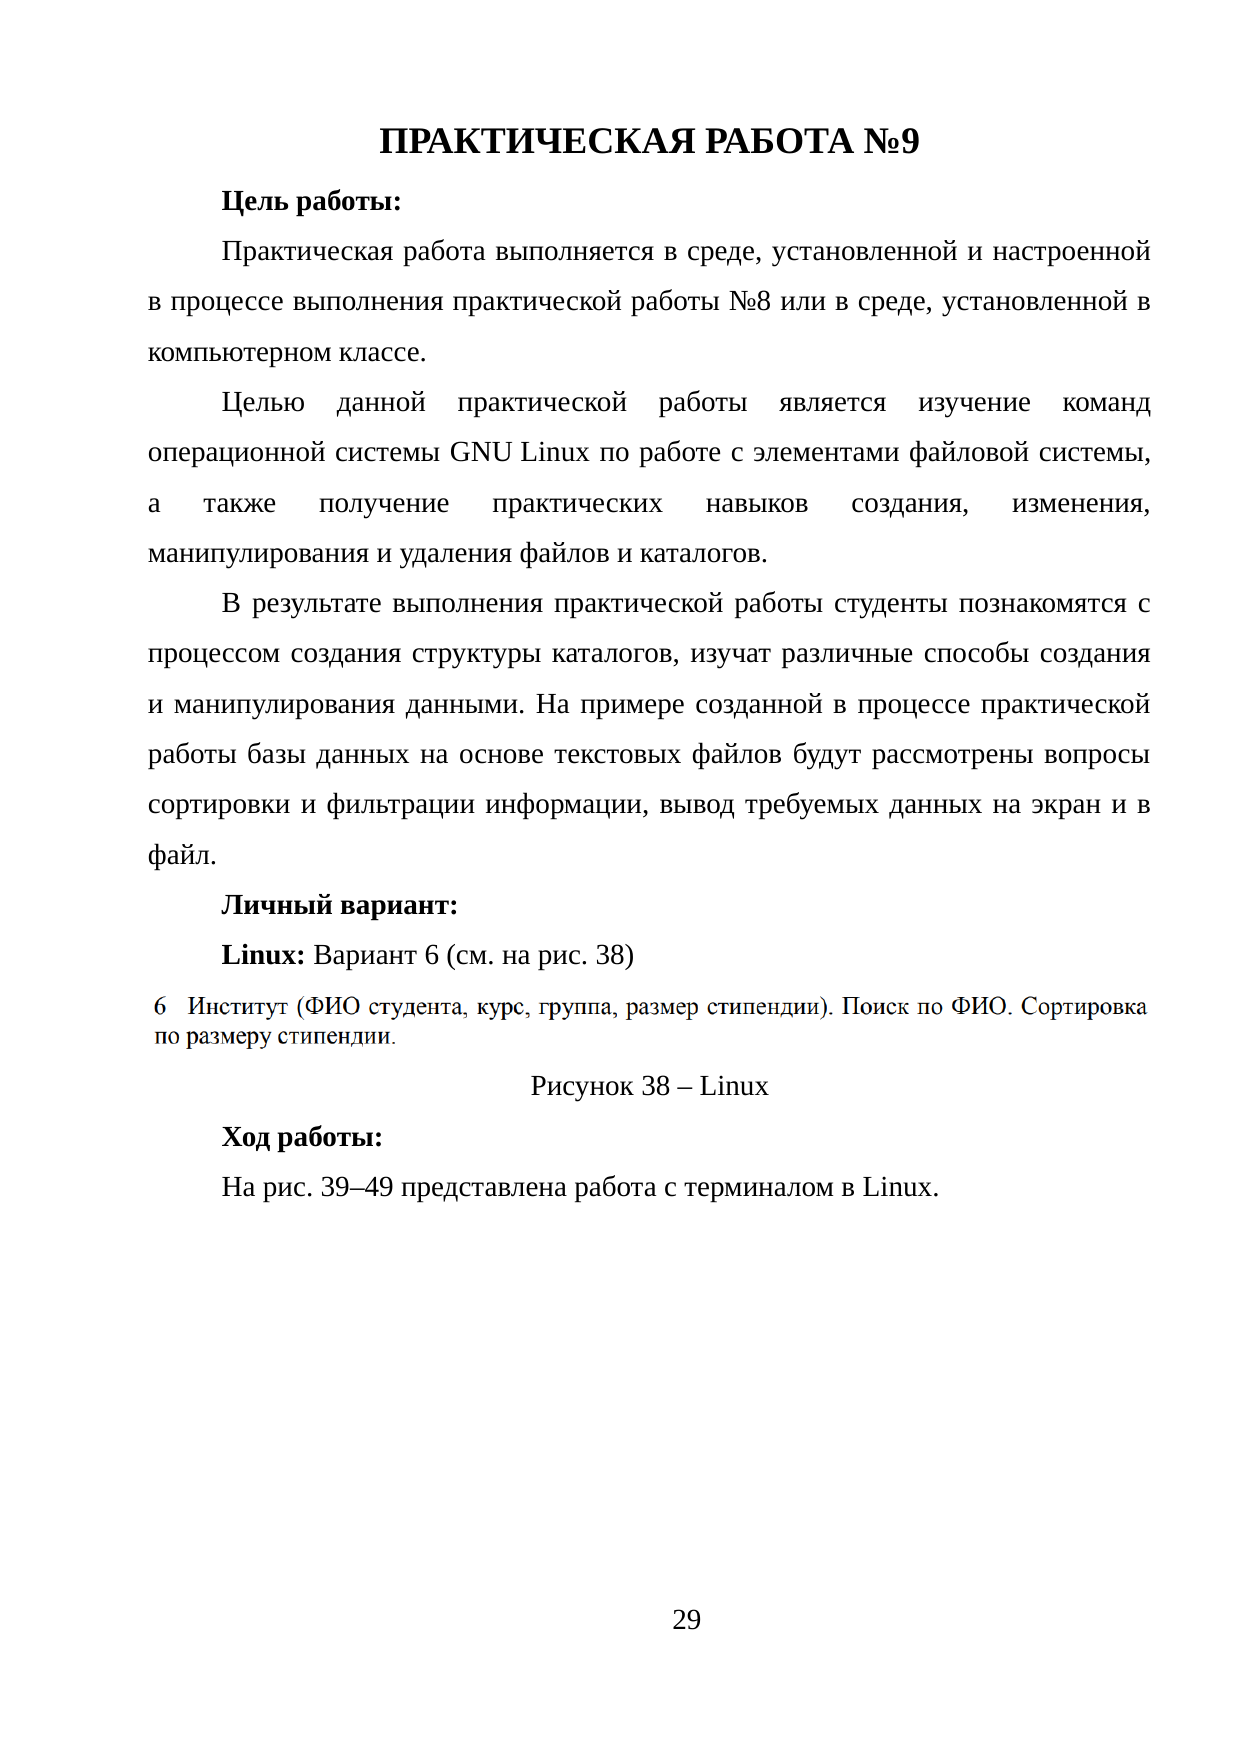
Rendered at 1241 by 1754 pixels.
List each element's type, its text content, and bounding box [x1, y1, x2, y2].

picture [147, 987, 1152, 1052]
subtitle ПРАКТИЧЕСКАЯ РАБОТА №9 [148, 118, 1152, 161]
text Целью данной практической работы является изучение команд операционной системы GNU Linux по работе с элементами файловой системы, а также получение практических навыков создания, изменения, манипулирования и удаления файлов и каталогов. [148, 384, 1152, 568]
text Linux: Вариант 6 (см. на рис. 38) [148, 937, 1152, 971]
text Личный вариант: [148, 887, 1152, 921]
text Цель работы: [148, 183, 1152, 216]
text Практическая работа выполняется в среде, установленной и настроенной в процессе выполнения практической работы №8 или в среде, установленной в компьютерном классе. [148, 233, 1152, 367]
text В результате выполнения практической работы студенты познакомятся с процессом создания структуры каталогов, изучат различные способы создания и манипулирования данными. На примере созданной в процессе практической работы базы данных на основе текстовых файлов будут рассмотрены вопросы сортировки и фильтрации информации, вывод требуемых данных на экран и в файл. [148, 585, 1152, 870]
text На рис. 39–49 представлена работа с терминалом в Linux. [148, 1169, 1152, 1203]
text Ход работы: [148, 1119, 1152, 1152]
text Рисунок 38 – Linux [148, 1052, 1152, 1102]
